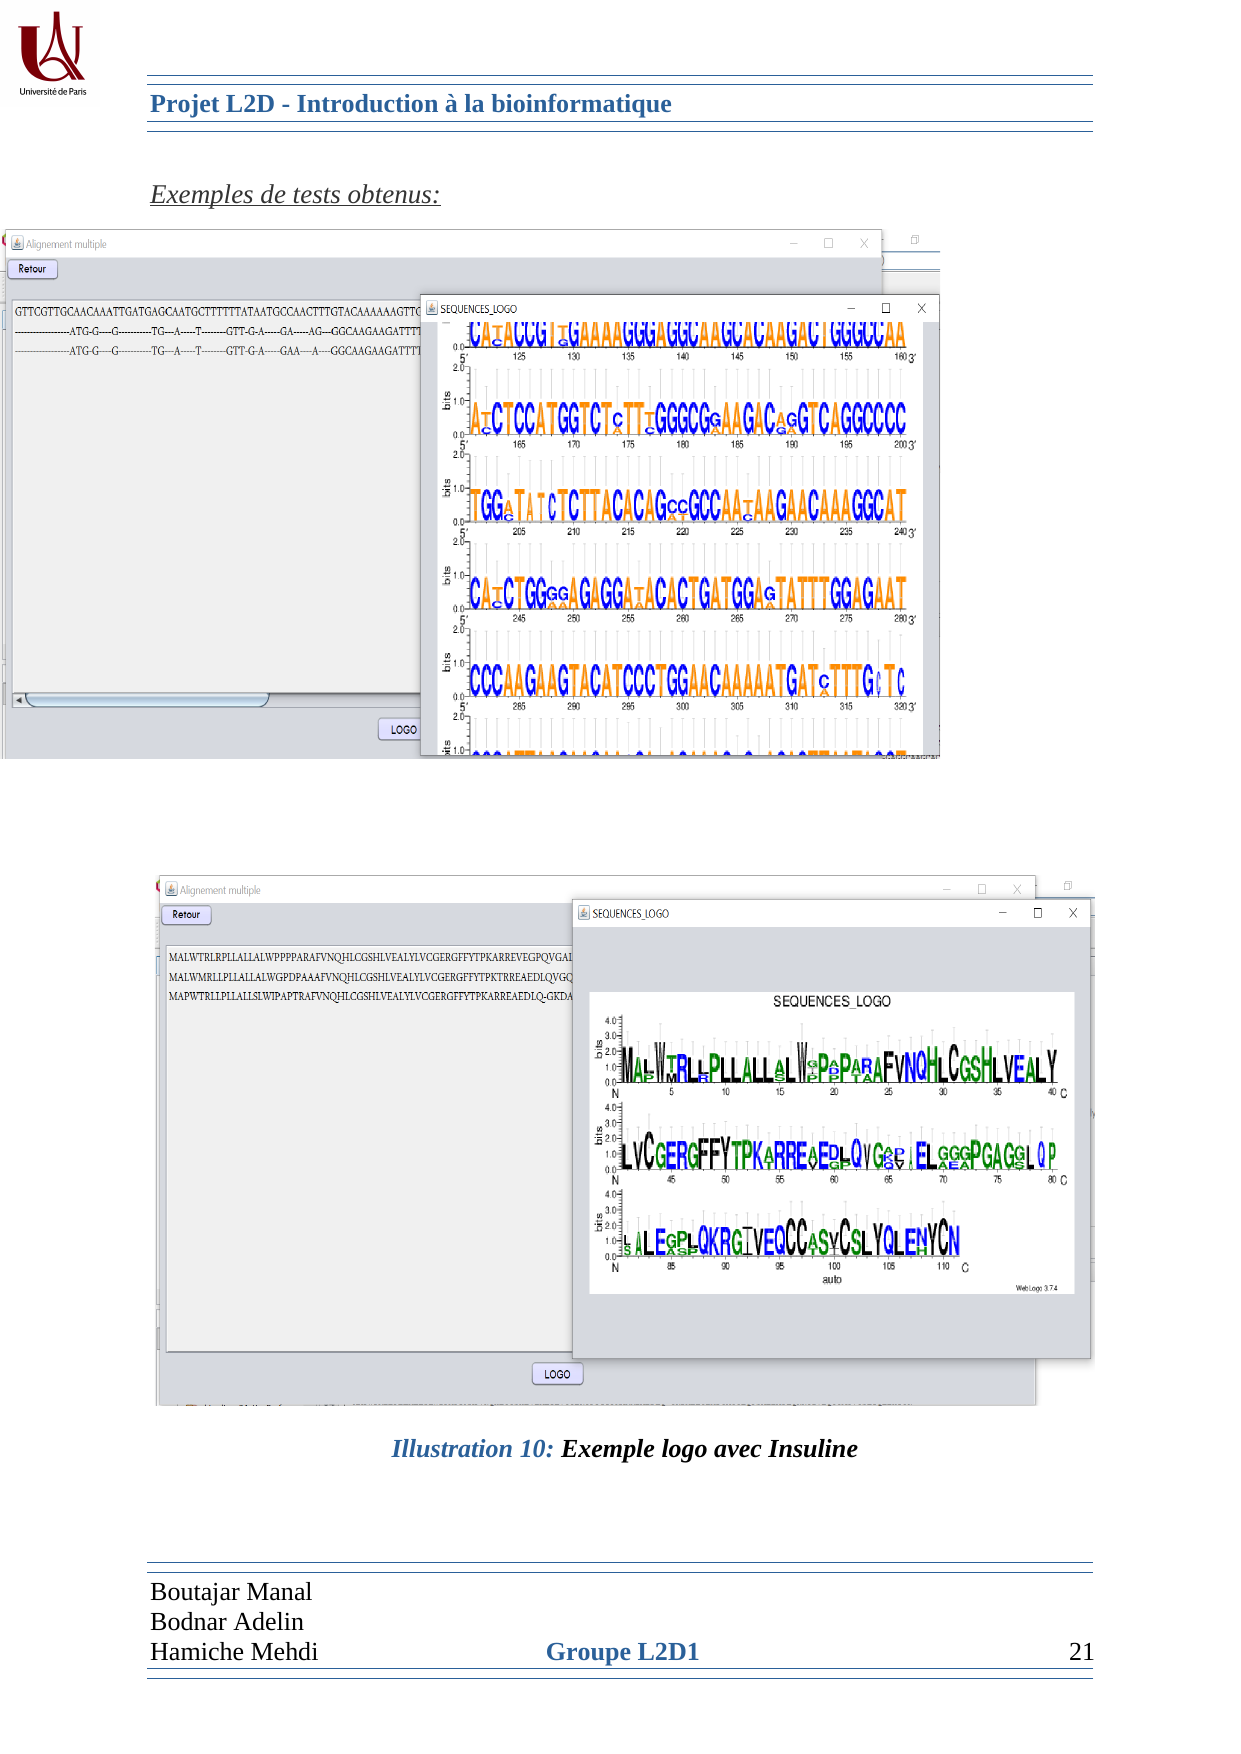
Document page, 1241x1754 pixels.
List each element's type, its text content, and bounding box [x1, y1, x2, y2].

picture [154, 875, 1095, 1406]
text Exemples de tests obtenus: [150, 178, 1090, 209]
picture [0, 229, 941, 759]
picture [0, 0, 101, 107]
text Illustration 10: Exemple logo avec Insuline [155, 1406, 1095, 1463]
text Exemples de tests obtenus: [150, 217, 1090, 746]
text Exemples de tests obtenus: [155, 863, 1095, 875]
